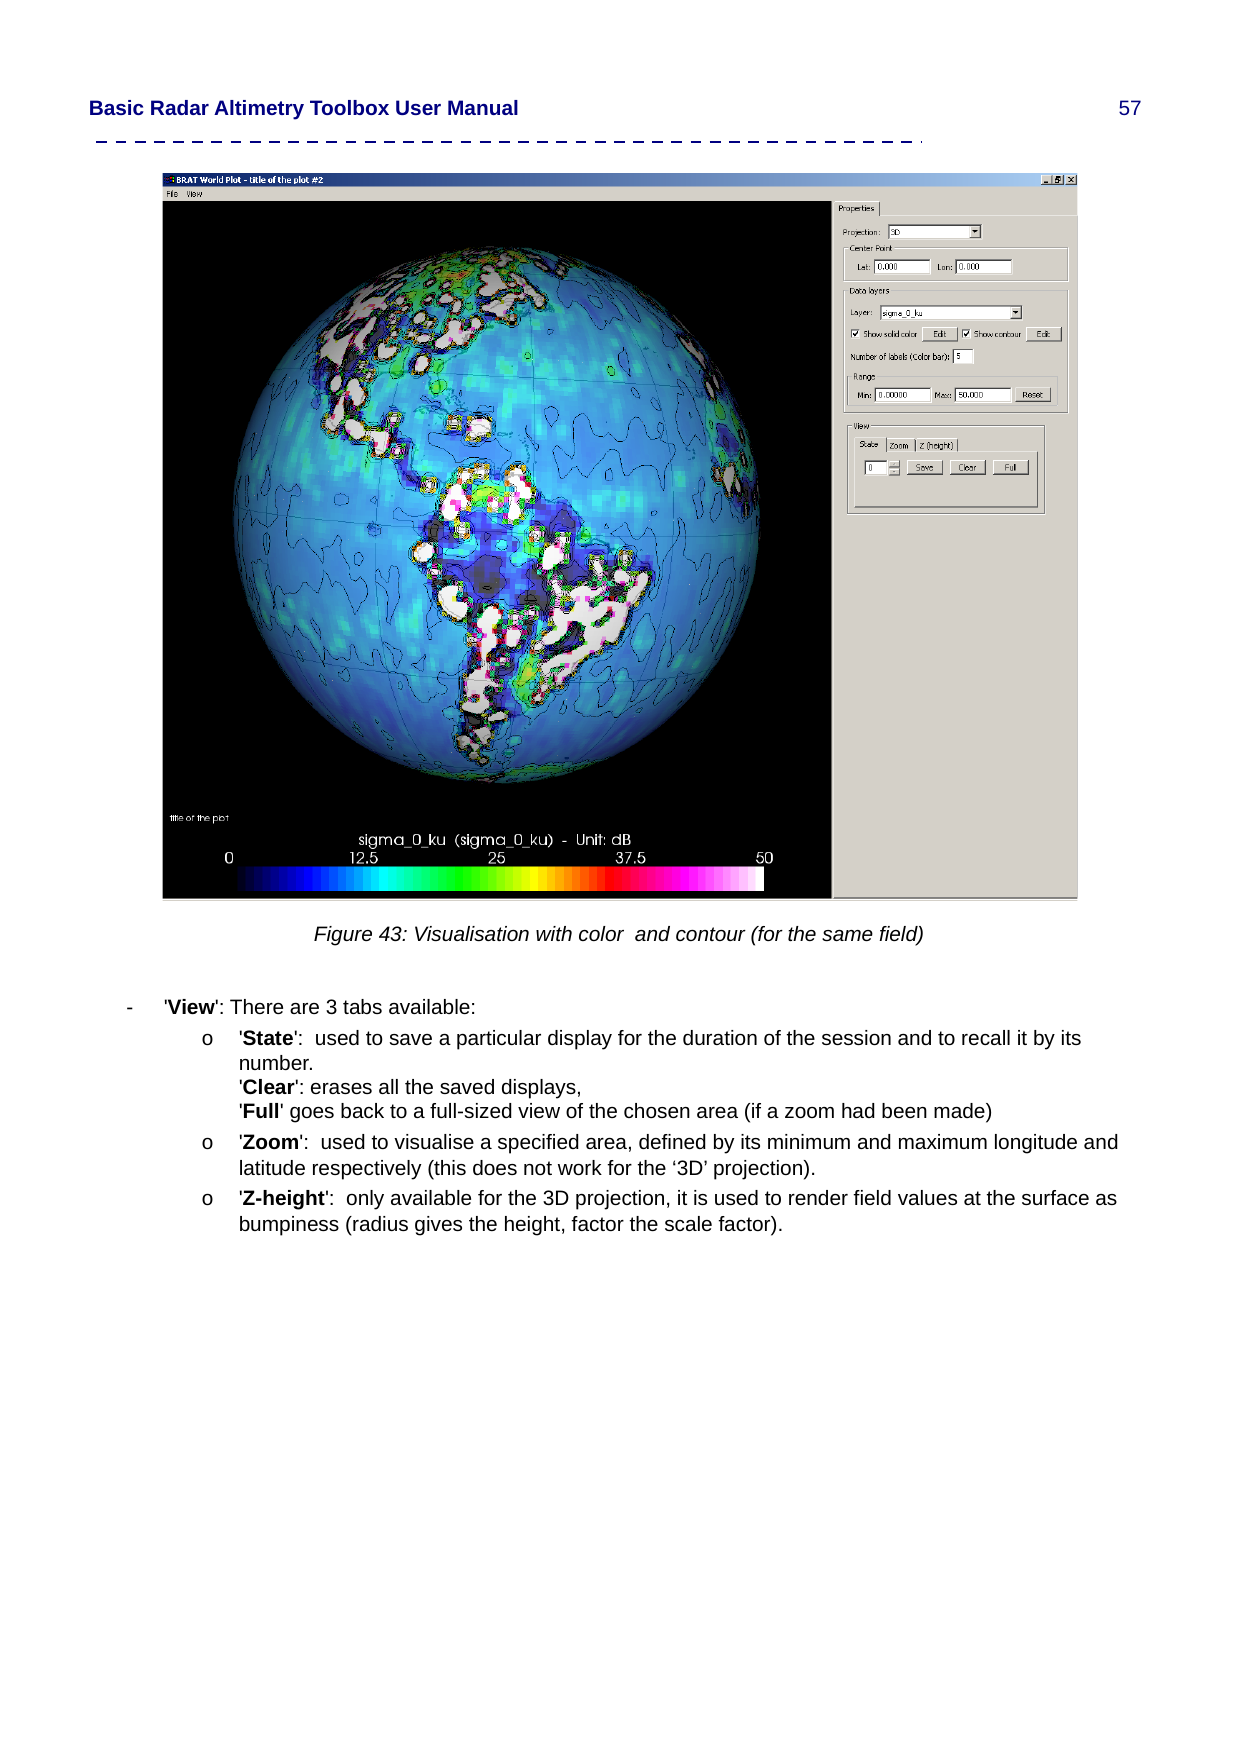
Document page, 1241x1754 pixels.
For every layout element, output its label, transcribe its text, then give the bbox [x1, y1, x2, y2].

list 'Zoom': used to visualise a specified area, defined by its minimum and maximum longitude and latitude respectively (this does not work for the ‘3D’ projection). [201, 1129, 1152, 1179]
list 'Z-height': only available for the 3D projection, it is used to render field values at the surface as bumpiness (radius gives the height, factor the scale factor). [201, 1186, 1152, 1236]
list 'View': There are 3 tabs available: [126, 995, 1152, 1019]
text Figure 43: Visualisation with color and contour (for the same field) [88, 922, 1152, 946]
picture [162, 173, 1078, 901]
list 'State': used to save a particular display for the duration of the session and to recall it by its number. 'Clear': erases all the saved displays, 'Full' goes back to a full-sized view of the chosen area (if a zoom had been made) [201, 1025, 1152, 1123]
